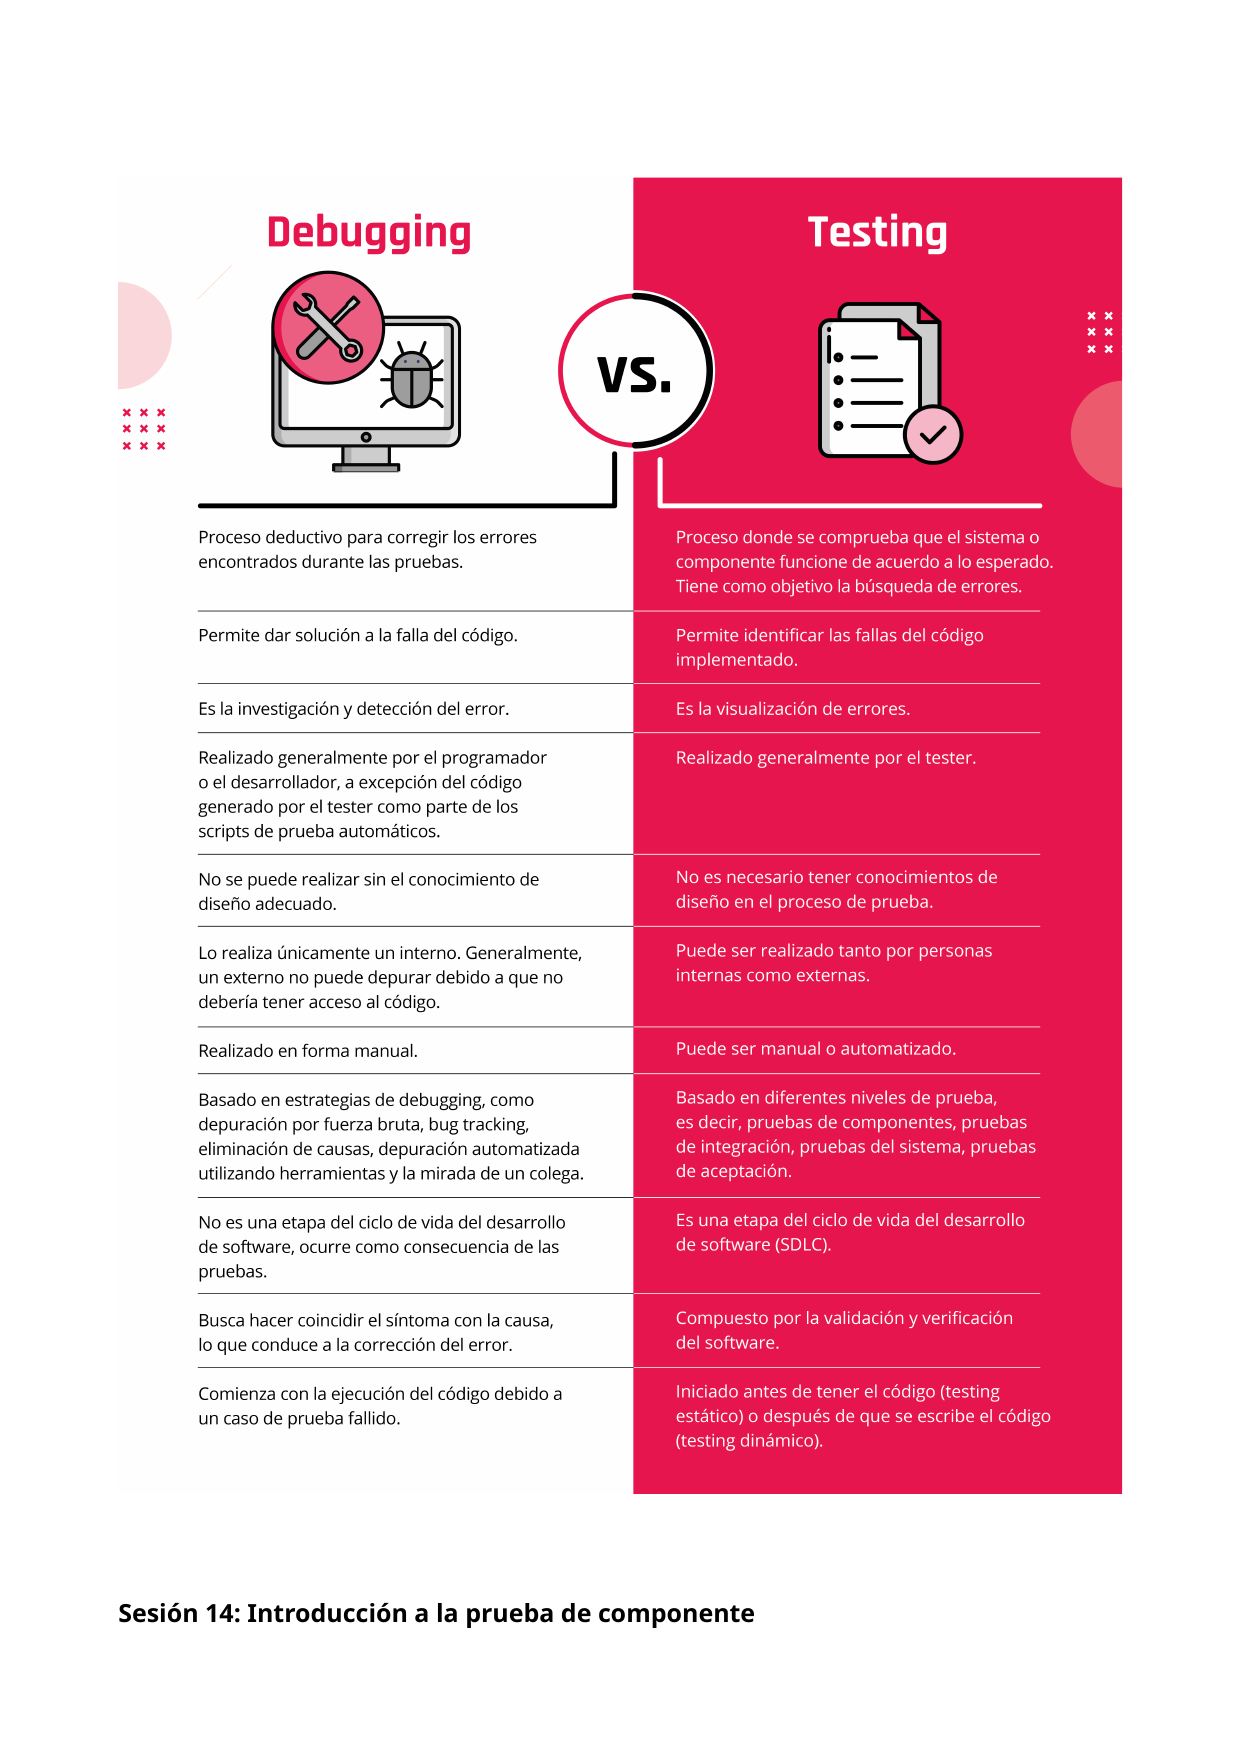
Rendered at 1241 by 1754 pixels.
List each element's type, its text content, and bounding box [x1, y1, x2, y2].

picture [118, 176, 1123, 1494]
text Sesión 14: Introducción a la prueba de componente [118, 1596, 1122, 1630]
